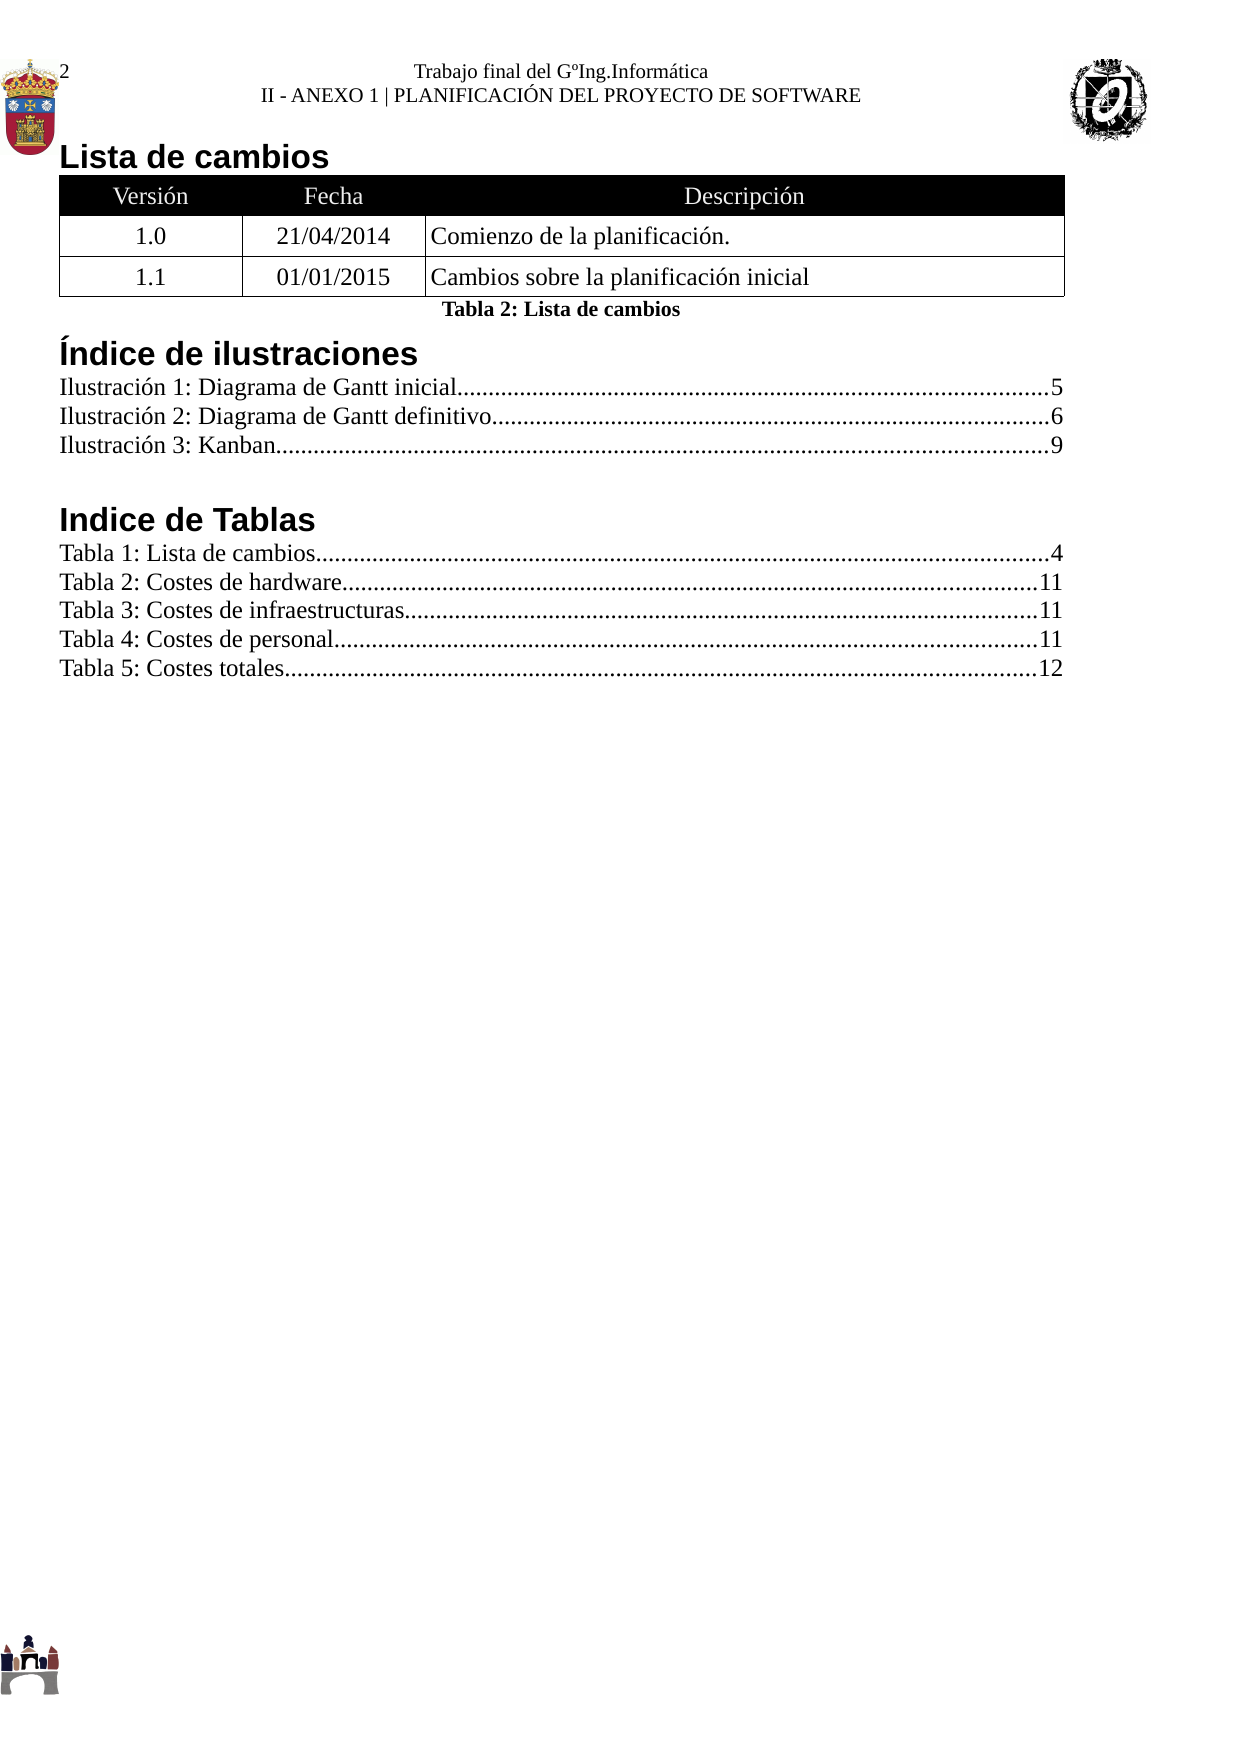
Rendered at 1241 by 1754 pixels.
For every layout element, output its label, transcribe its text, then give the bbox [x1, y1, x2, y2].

text Tabla 2: Costes de hardware 11 [59, 567, 1063, 596]
table_header Descripción [426, 176, 1064, 215]
text Tabla 3: Costes de infraestructuras 11 [59, 596, 1063, 624]
text Ilustración 1: Diagrama de Gantt inicial 5 [59, 372, 1063, 401]
subtitle Índice de ilustraciones [59, 334, 1063, 372]
text Tabla 2: Lista de cambios [59, 297, 1063, 321]
text Ilustración 2: Diagrama de Gantt definitivo 6 [59, 401, 1063, 430]
text Tabla 4: Costes de personal 11 [59, 624, 1063, 653]
subtitle Lista de cambios [59, 137, 1063, 175]
text Ilustración 3: Kanban 9 [59, 430, 1063, 458]
table_header Fecha [243, 176, 425, 215]
table_cell 1.0 [60, 216, 242, 256]
table_cell 21/04/2014 [243, 216, 425, 256]
table_cell Comienzo de la planificación. [426, 216, 1064, 256]
text Tabla 5: Costes totales 12 [59, 653, 1063, 682]
table_cell 1.1 [60, 257, 242, 296]
table_header Versión [60, 176, 242, 215]
text Tabla 1: Lista de cambios 4 [59, 538, 1063, 567]
picture [0, 59, 59, 155]
table_cell Cambios sobre la planificación inicial [426, 257, 1064, 296]
subtitle Indice de Tablas [59, 500, 1063, 538]
picture [1063, 59, 1152, 144]
table_cell 01/01/2015 [243, 257, 425, 296]
picture [0, 1634, 59, 1695]
